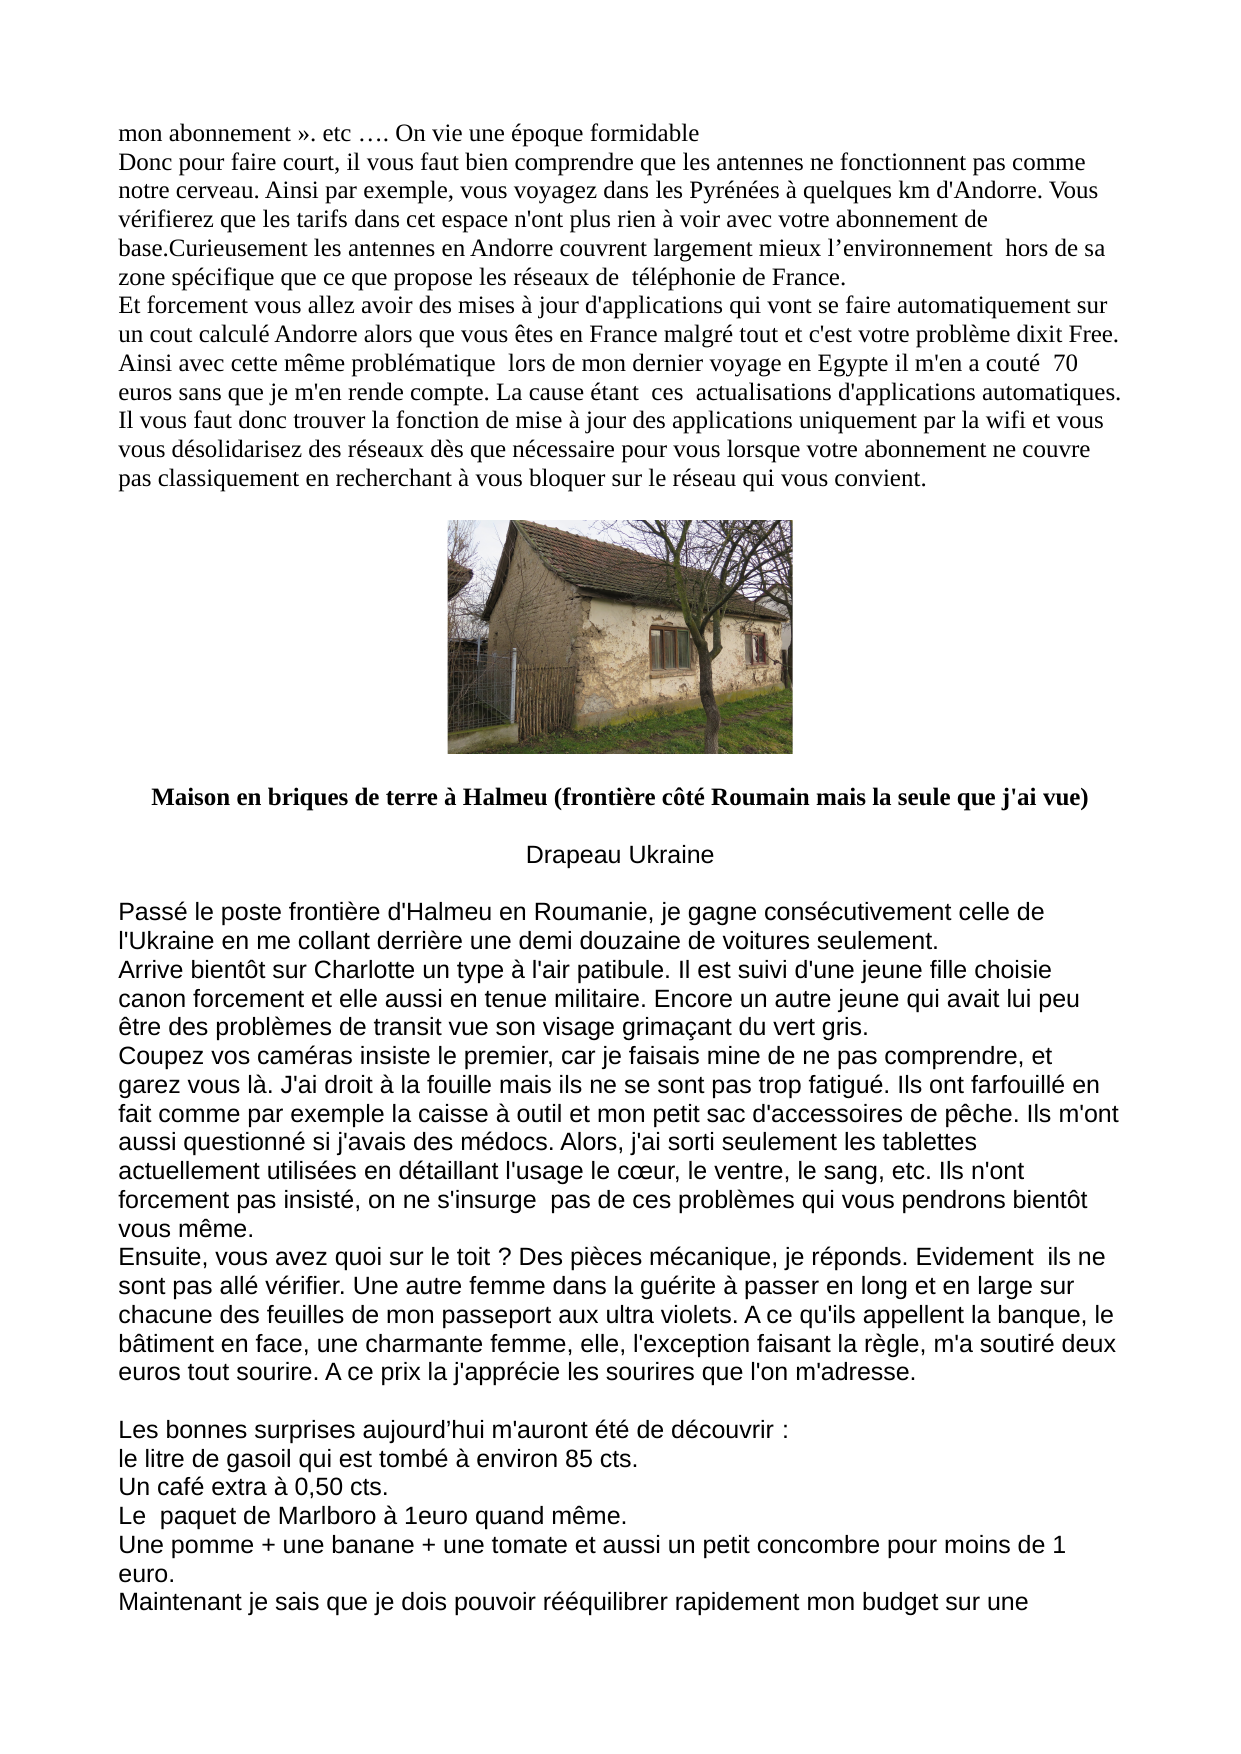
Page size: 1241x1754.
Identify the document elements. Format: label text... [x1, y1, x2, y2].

text Le paquet de Marlboro à 1euro quand même. [118, 1501, 1122, 1530]
text Maison en briques de terre à Halmeu (frontière côté Roumain mais la seule que j'ai vue) [118, 782, 1122, 811]
picture [447, 520, 793, 754]
text Une pomme + une banane + une tomate et aussi un petit concombre pour moins de 1 euro. [118, 1530, 1122, 1587]
text Donc pour faire court, il vous faut bien comprendre que les antennes ne fonctionnent pas comme notre cerveau. Ainsi par exemple, vous voyagez dans les Pyrénées à quelques km d'Andorre. Vous vérifierez que les tarifs dans cet espace n'ont plus rien à voir avec votre abonnement de base.Curieusement les antennes en Andorre couvrent largement mieux l’environnement hors de sa zone spécifique que ce que propose les réseaux de téléphonie de France. Et forcement vous allez avoir des mises à jour d'applications qui vont se faire automatiquement sur un cout calculé Andorre alors que vous êtes en France malgré tout et c'est votre problème dixit Free. Ainsi avec cette même problématique lors de mon dernier voyage en Egypte il m'en a couté 70 euros sans que je m'en rende compte. La cause étant ces actualisations d'applications automatiques. Il vous faut donc trouver la fonction de mise à jour des applications uniquement par la wifi et vous vous désolidarisez des réseaux dès que nécessaire pour vous lorsque votre abonnement ne couvre pas classiquement en recherchant à vous bloquer sur le réseau qui vous convient. [118, 147, 1122, 492]
text Passé le poste frontière d'Halmeu en Roumanie, je gagne consécutivement celle de l'Ukraine en me collant derrière une demi douzaine de voitures seulement. [118, 897, 1122, 955]
text le litre de gasoil qui est tombé à environ 85 cts. Un café extra à 0,50 cts. [118, 1443, 1122, 1501]
text mon abonnement ». etc …. On vie une époque formidable [118, 118, 1122, 147]
text Les bonnes surprises aujourd’hui m'auront été de découvrir : [118, 1415, 1122, 1443]
text Maintenant je sais que je dois pouvoir rééquilibrer rapidement mon budget sur une [118, 1587, 1122, 1616]
text Drapeau Ukraine [118, 840, 1122, 868]
text Arrive bientôt sur Charlotte un type à l'air patibule. Il est suivi d'une jeune fille choisie canon forcement et elle aussi en tenue militaire. Encore un autre jeune qui avait lui peu être des problèmes de transit vue son visage grimaçant du vert gris. Coupez vos caméras insiste le premier, car je faisais mine de ne pas comprendre, et garez vous là. J'ai droit à la fouille mais ils ne se sont pas trop fatigué. Ils ont farfouillé en fait comme par exemple la caisse à outil et mon petit sac d'accessoires de pêche. Ils m'ont aussi questionné si j'avais des médocs. Alors, j'ai sorti seulement les tablettes actuellement utilisées en détaillant l'usage le cœur, le ventre, le sang, etc. Ils n'ont forcement pas insisté, on ne s'insurge pas de ces problèmes qui vous pendrons bientôt vous même. [118, 955, 1122, 1242]
text Ensuite, vous avez quoi sur le toit ? Des pièces mécanique, je réponds. Evidement ils ne sont pas allé vérifier. Une autre femme dans la guérite à passer en long et en large sur chacune des feuilles de mon passeport aux ultra violets. A ce qu'ils appellent la banque, le bâtiment en face, une charmante femme, elle, l'exception faisant la règle, m'a soutiré deux euros tout sourire. A ce prix la j'apprécie les sourires que l'on m'adresse. [118, 1242, 1122, 1386]
